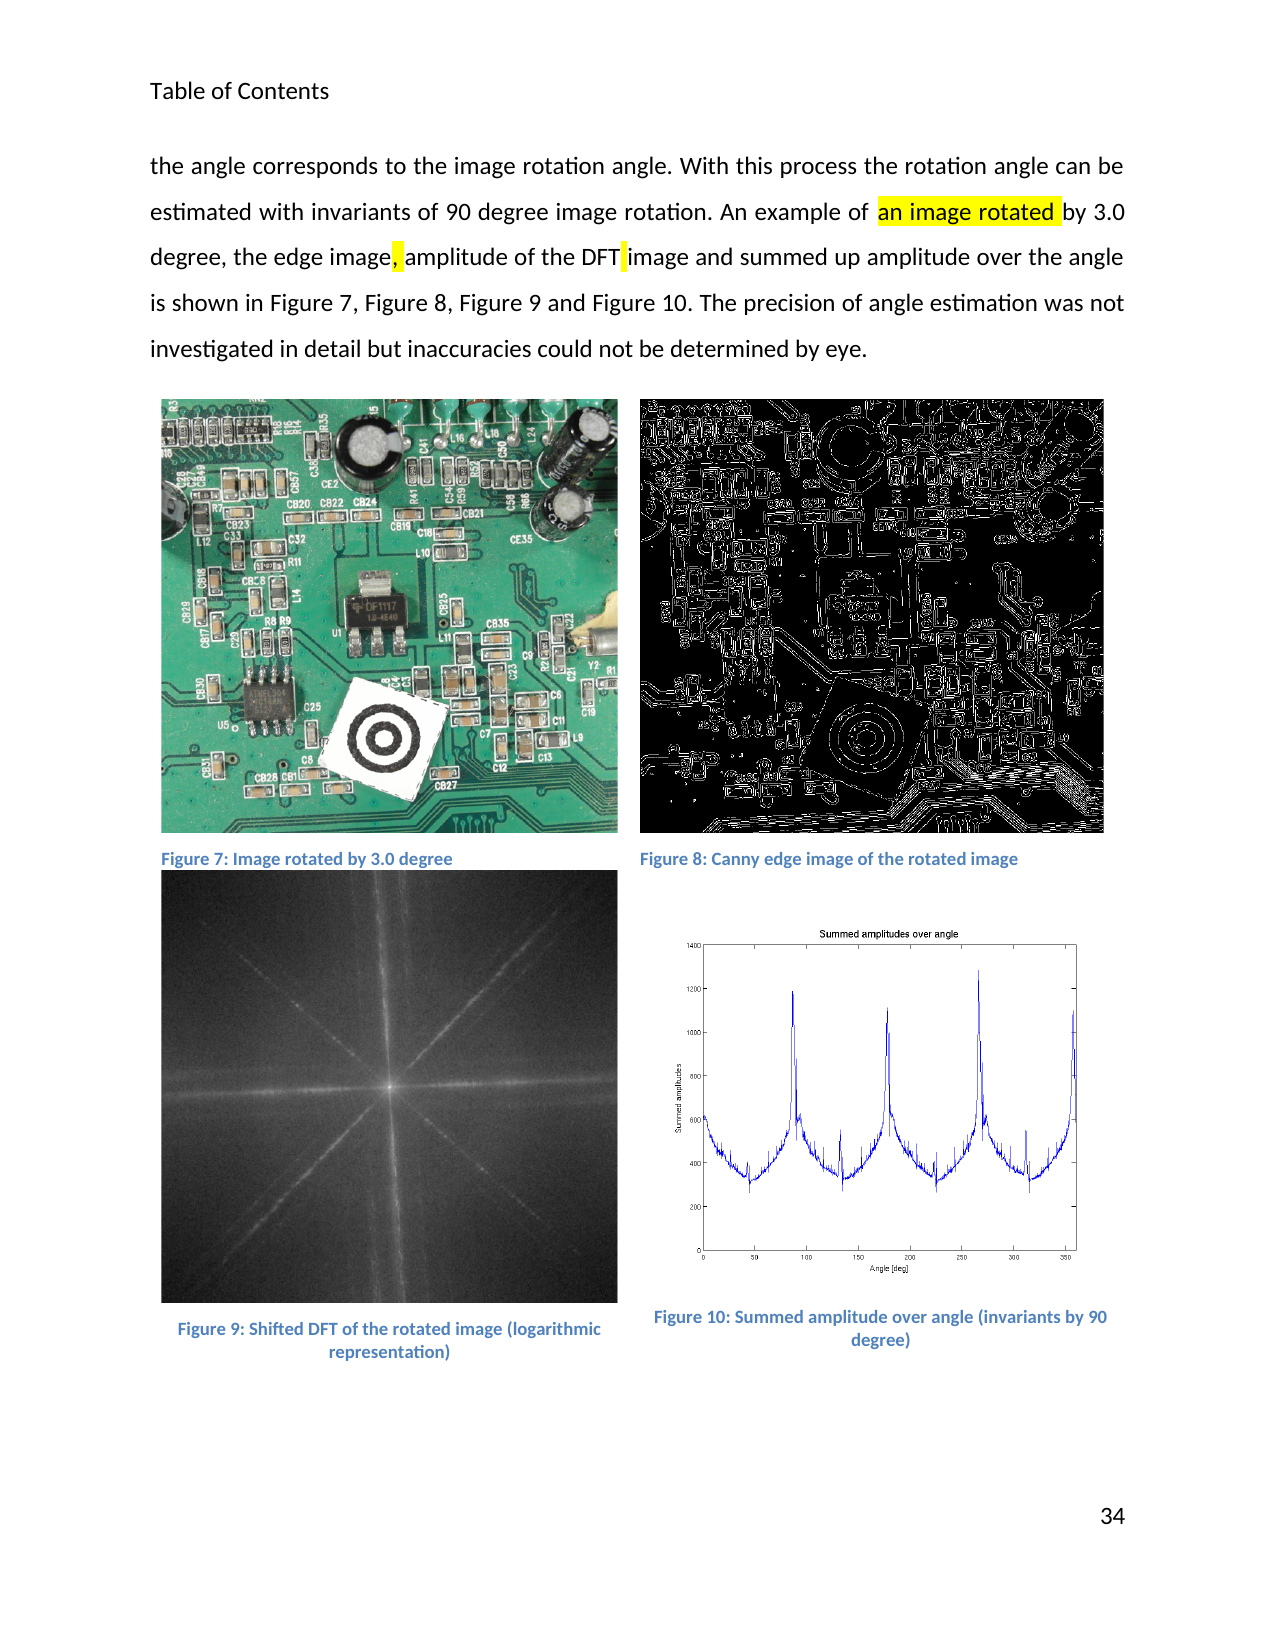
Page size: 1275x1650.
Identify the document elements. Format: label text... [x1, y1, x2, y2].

picture [640, 399, 1104, 833]
table_cell Figure 10: Summed amplitude over angle (invariants by 90 degree) [629, 870, 1132, 1382]
text the angle corresponds to the image rotation angle. With this process the rotation angle can be estimated with invariants of 90 degree image rotation. An example of an image rotated by 3.0 degree, the edge image, amplitude of the DFT image and summed up amplitude over the angle is shown in Figure 7, Figure 8, Figure 9 and Figure 10. The precision of angle estimation was not investigated in detail but inaccuracies could not be determined by eye. [150, 150, 1125, 363]
table_header Figure 8: Canny edge image of the rotated image [629, 400, 1132, 870]
picture [161, 399, 618, 833]
table_header Figure 7: Image rotated by 3.0 degree [150, 400, 629, 870]
picture [640, 916, 1121, 1291]
table_cell Figure 9: Shifted DFT of the rotated image (logarithmic representation) [150, 870, 629, 1382]
picture [161, 870, 618, 1303]
